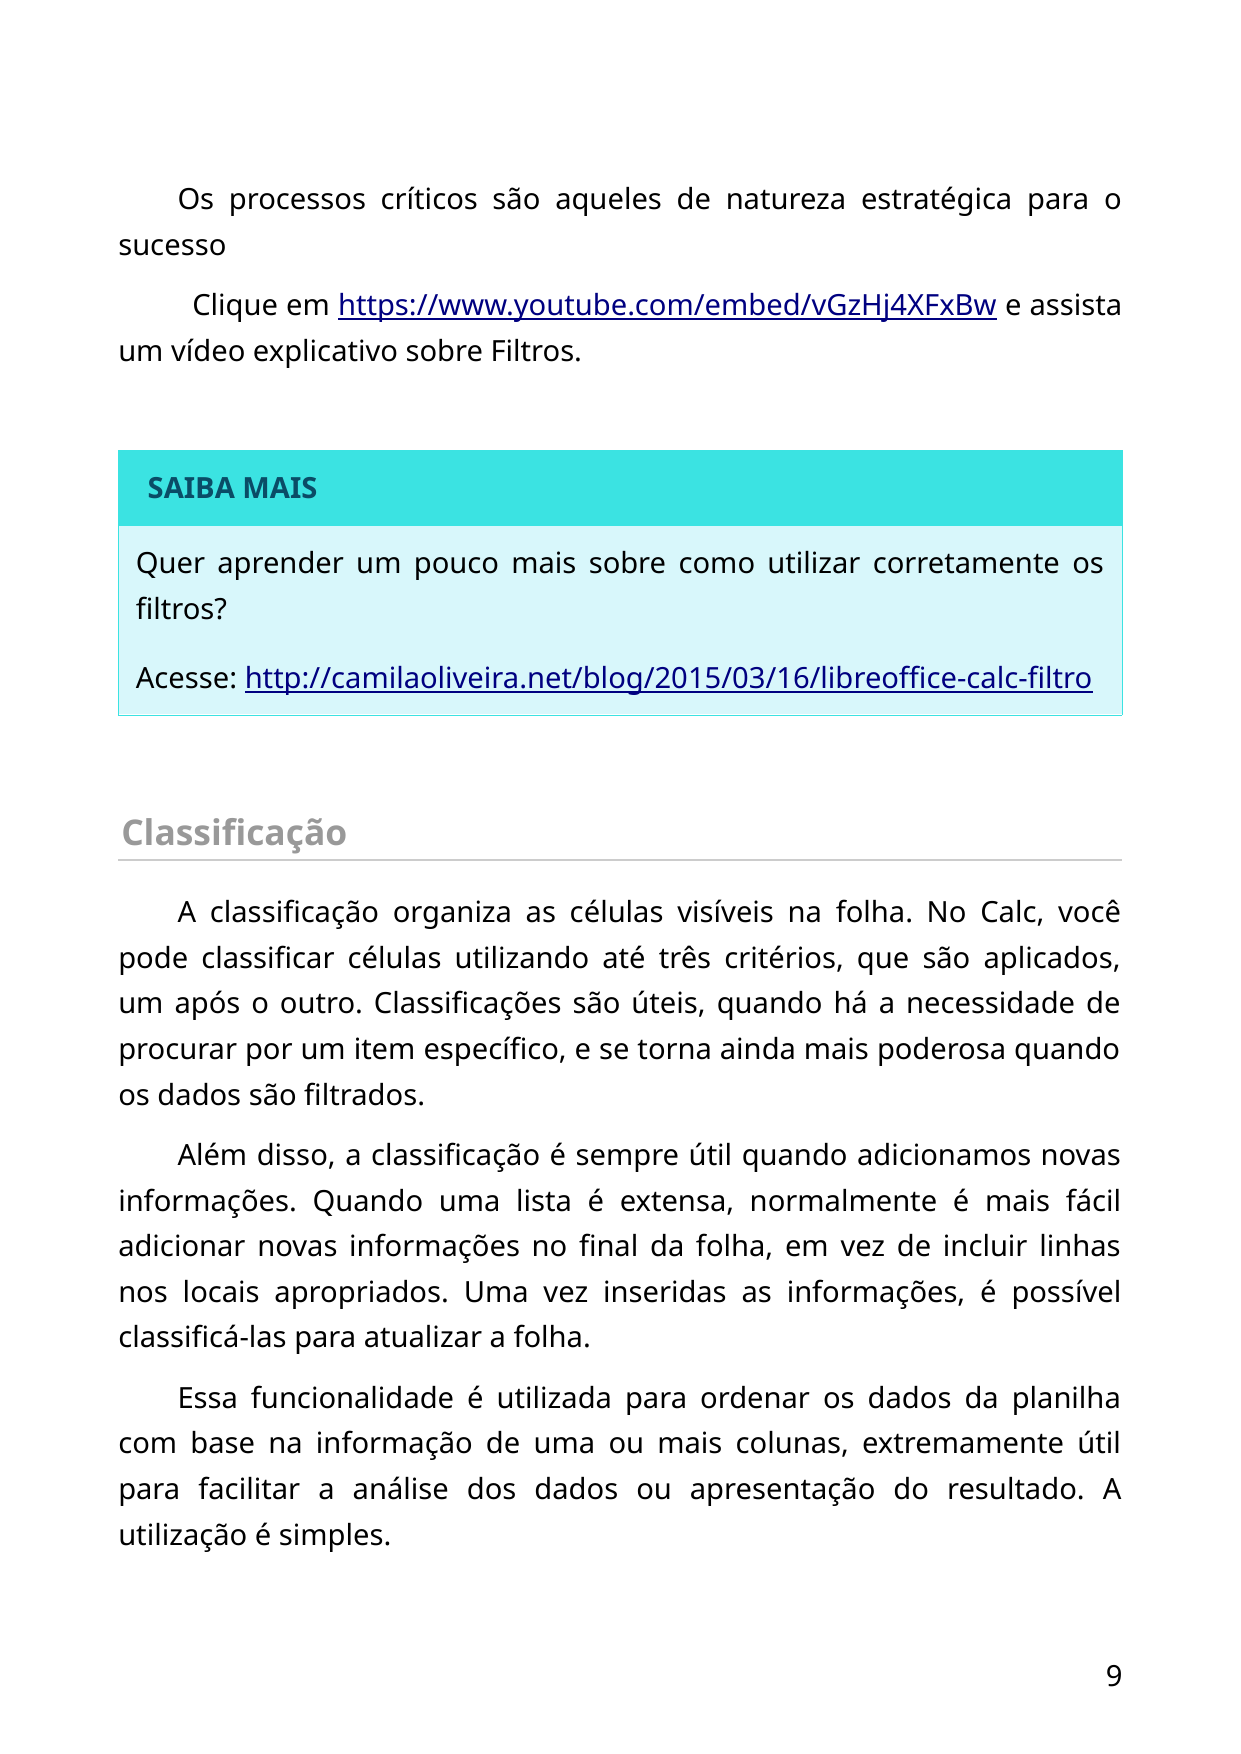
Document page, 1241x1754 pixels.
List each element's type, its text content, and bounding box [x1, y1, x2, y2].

text Além disso, a classificação é sempre útil quando adicionamos novas informações. Quando uma lista é extensa, normalmente é mais fácil adicionar novas informações no final da folha, em vez de incluir linhas nos locais apropriados. Uma vez inseridas as informações, é possível classificá-las para atualizar a folha. [118, 1134, 1122, 1356]
text Os processos críticos são aqueles de natureza estratégica para o sucesso [118, 178, 1122, 264]
text Clique em https://www.youtube.com/embed/vGzHj4XFxBw e assista um vídeo explicativo sobre Filtros. [118, 284, 1122, 369]
table_cell Quer aprender um pouco mais sobre como utilizar corretamente os filtros? Acesse: http://camilaoliveira.net/blog/2015/03/16/libreoffice-calc-filtro [119, 526, 1122, 714]
text A classificação organiza as células visíveis na folha. No Calc, você pode classificar células utilizando até três critérios, que são aplicados, um após o outro. Classificações são úteis, quando há a necessidade de procurar por um item específico, e se torna ainda mais poderosa quando os dados são filtrados. [118, 892, 1122, 1114]
subtitle Classificação [118, 804, 1122, 859]
text Essa funcionalidade é utilizada para ordenar os dados da planilha com base na informação de uma ou mais colunas, extremamente útil para facilitar a análise dos dados ou apresentação do resultado. A utilização é simples. [118, 1377, 1122, 1553]
table_header SAIBA MAIS [119, 451, 1122, 525]
